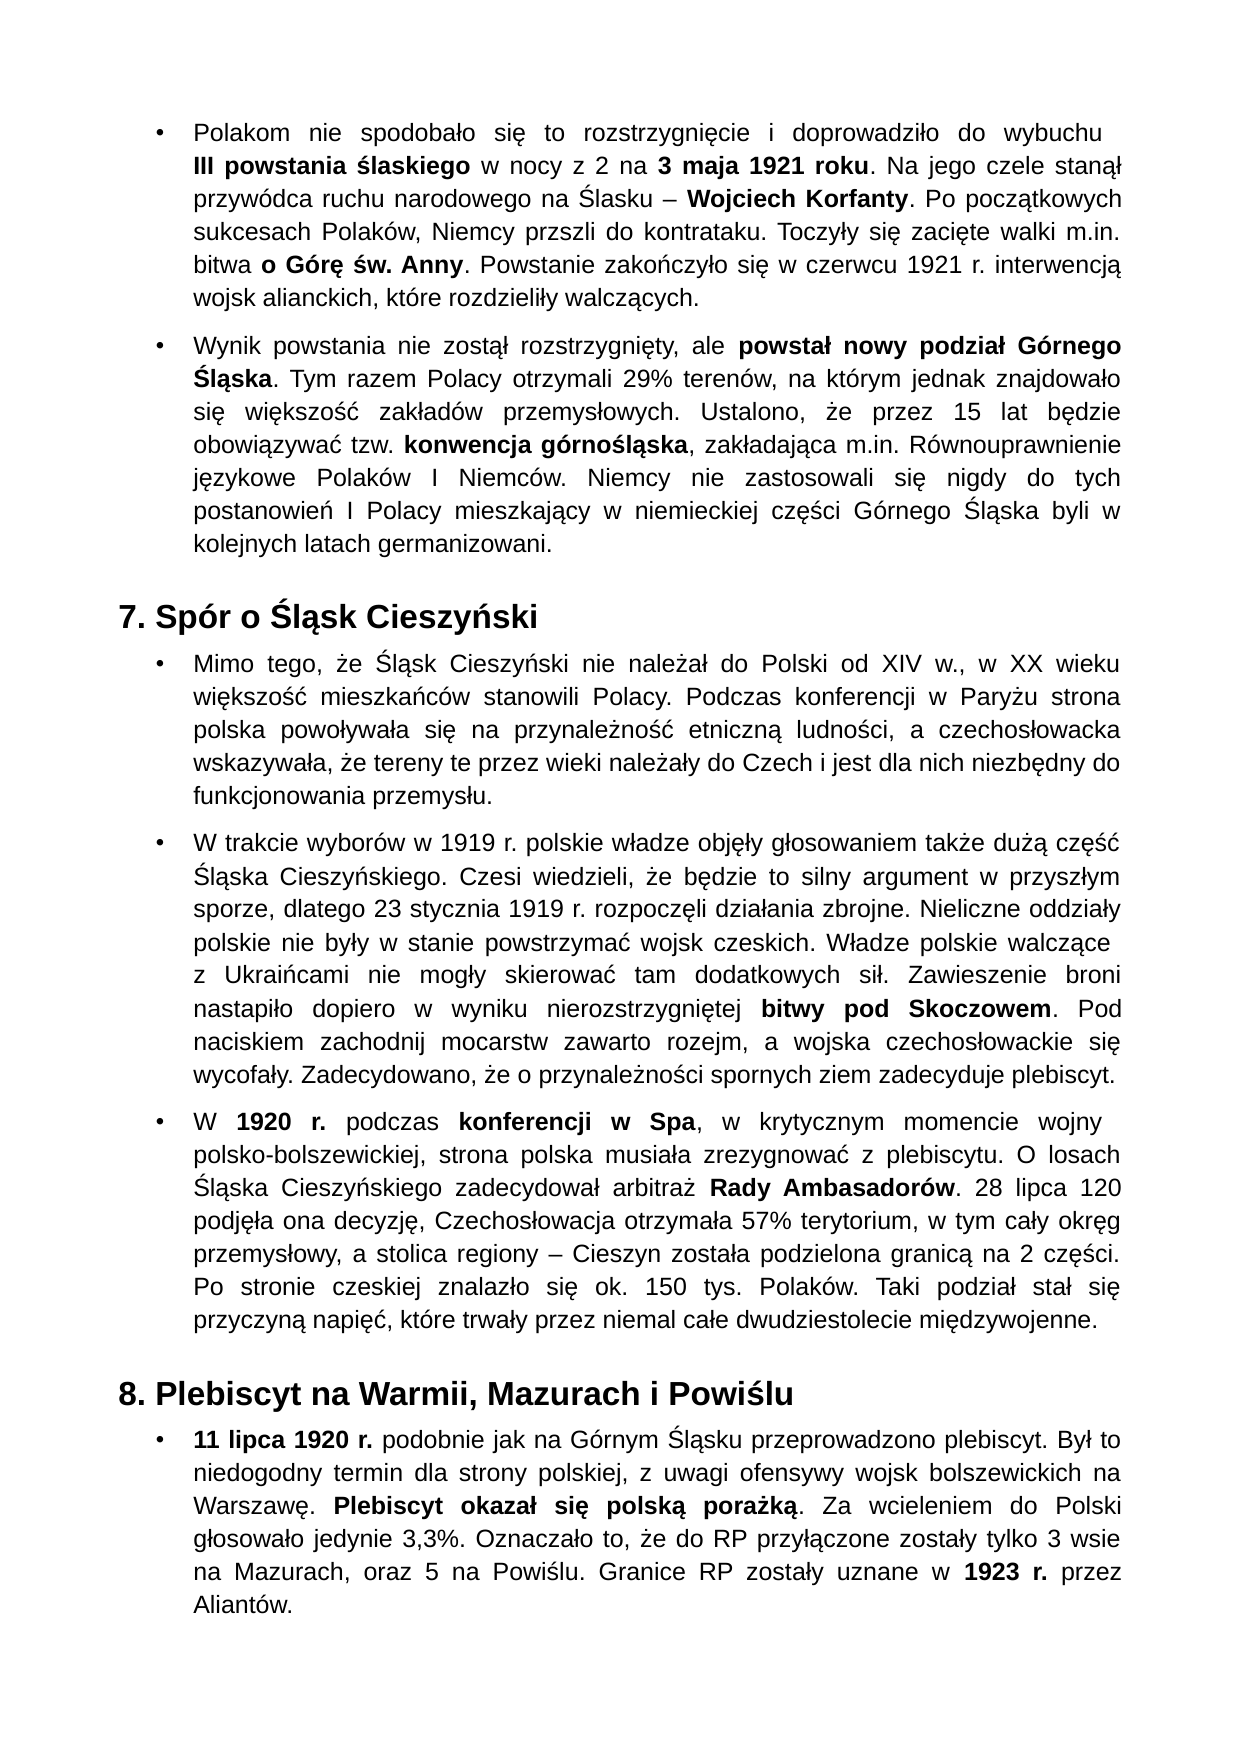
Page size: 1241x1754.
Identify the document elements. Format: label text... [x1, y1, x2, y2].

list W 1920 r. podczas konferencji w Spa, w krytycznym momencie wojny polsko-bolszewickiej, strona polska musiała zrezygnować z plebiscytu. O losach Śląska Cieszyńskiego zadecydował arbitraż Rady Ambasadorów. 28 lipca 120 podjęła ona decyzję, Czechosłowacja otrzymała 57% terytorium, w tym cały okręg przemysłowy, a stolica regiony – Cieszyn została podzielona granicą na 2 części. Po stronie czeskiej znalazło się ok. 150 tys. Polaków. Taki podział stał się przyczyną napięć, które trwały przez niemal całe dwudziestolecie międzywojenne. [156, 1107, 1122, 1334]
list 11 lipca 1920 r. podobnie jak na Górnym Śląsku przeprowadzono plebiscyt. Był to niedogodny termin dla strony polskiej, z uwagi ofensywy wojsk bolszewickich na Warszawę. Plebiscyt okazał się polską porażką. Za wcieleniem do Polski głosowało jedynie 3,3%. Oznaczało to, że do RP przyłączone zostały tylko 3 wsie na Mazurach, oraz 5 na Powiślu. Granice RP zostały uznane w 1923 r. przez Aliantów. [156, 1425, 1122, 1619]
subtitle 8. Plebiscyt na Warmii, Mazurach i Powiślu [118, 1374, 1122, 1412]
list Mimo tego, że Śląsk Cieszyński nie należał do Polski od XIV w., w XX wieku większość mieszkańców stanowili Polacy. Podczas konferencji w Paryżu strona polska powoływała się na przynależność etniczną ludności, a czechosłowacka wskazywała, że tereny te przez wieki należały do Czech i jest dla nich niezbędny do funkcjonowania przemysłu. [156, 648, 1122, 809]
subtitle 7. Spór o Śląsk Cieszyński [118, 598, 1122, 636]
list Polakom nie spodobało się to rozstrzygnięcie i doprowadziło do wybuchu III powstania ślaskiego w nocy z 2 na 3 maja 1921 roku. Na jego czele stanął przywódca ruchu narodowego na Ślasku – Wojciech Korfanty. Po początkowych sukcesach Polaków, Niemcy przszli do kontrataku. Toczyły się zacięte walki m.in. bitwa o Górę św. Anny. Powstanie zakończyło się w czerwcu 1921 r. interwencją wojsk alianckich, które rozdzieliły walczących. [156, 118, 1122, 312]
list W trakcie wyborów w 1919 r. polskie władze objęły głosowaniem także dużą część Śląska Cieszyńskiego. Czesi wiedzieli, że będzie to silny argument w przyszłym sporze, dlatego 23 stycznia 1919 r. rozpoczęli działania zbrojne. Nieliczne oddziały polskie nie były w stanie powstrzymać wojsk czeskich. Władze polskie walczące z Ukraińcami nie mogły skierować tam dodatkowych sił. Zawieszenie broni nastapiło dopiero w wyniku nierozstrzygniętej bitwy pod Skoczowem. Pod naciskiem zachodnij mocarstw zawarto rozejm, a wojska czechosłowackie się wycofały. Zadecydowano, że o przynależności spornych ziem zadecyduje plebiscyt. [156, 828, 1122, 1088]
list Wynik powstania nie zostął rozstrzygnięty, ale powstał nowy podział Górnego Śląska. Tym razem Polacy otrzymali 29% terenów, na którym jednak znajdowało się większość zakładów przemysłowych. Ustalono, że przez 15 lat będzie obowiązywać tzw. konwencja górnośląska, zakładająca m.in. Równouprawnienie językowe Polaków I Niemców. Niemcy nie zastosowali się nigdy do tych postanowień I Polacy mieszkający w niemieckiej części Górnego Śląska byli w kolejnych latach germanizowani. [156, 331, 1122, 558]
